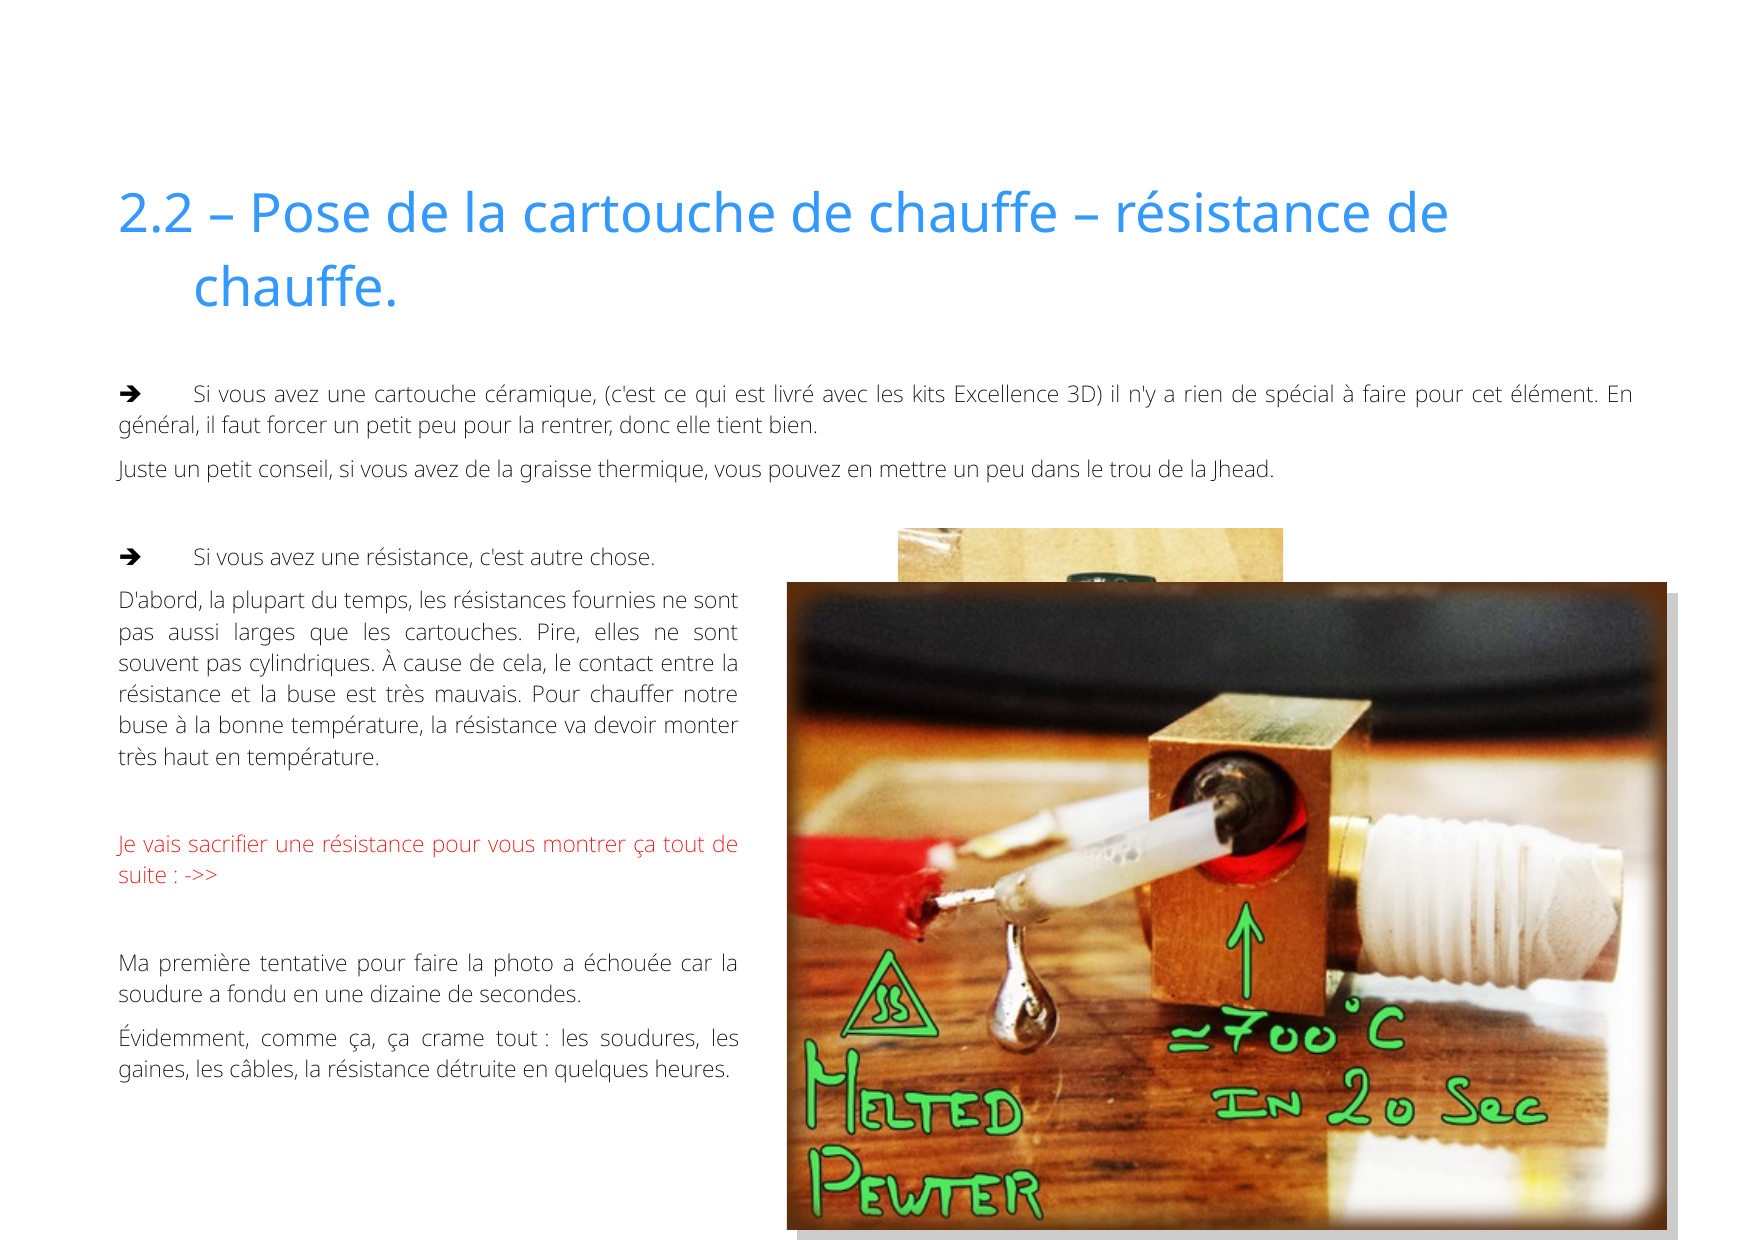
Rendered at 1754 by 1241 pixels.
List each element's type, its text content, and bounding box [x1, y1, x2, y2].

text Juste un petit conseil, si vous avez de la graisse thermique, vous pouvez en mettre un peu dans le trou de la Jhead. [118, 453, 1636, 484]
text Ma première tentative pour faire la photo a échouée car la soudure a fondu en une dizaine de secondes. [118, 947, 786, 1009]
text Je vais sacrifier une résistance pour vous montrer ça tout de suite : ->> [118, 828, 786, 891]
picture [786, 528, 1667, 1230]
text D'abord, la plupart du temps, les résistances fournies ne sont pas aussi larges que les cartouches. Pire, elles ne sont souvent pas cylindriques. À cause de cela, le contact entre la résistance et la buse est très mauvais. Pour chauffer notre buse à la bonne température, la résistance va devoir monter très haut en température. [118, 584, 786, 772]
list Si vous avez une cartouche céramique, (c'est ce qui est livré avec les kits Excellence 3D) il n'y a rien de spécial à faire pour cet élément. En général, il faut forcer un petit peu pour la rentrer, donc elle tient bien. [118, 378, 1636, 441]
list [1284, 541, 1636, 572]
text Évidemment, comme ça, ça crame tout : les soudures, les gaines, les câbles, la résistance détruite en quelques heures. [118, 1022, 786, 1084]
subtitle 2.2 – Pose de la cartouche de chauffe – résistance de chauffe. [118, 174, 1636, 322]
list Si vous avez une résistance, c'est autre chose. [118, 541, 897, 572]
